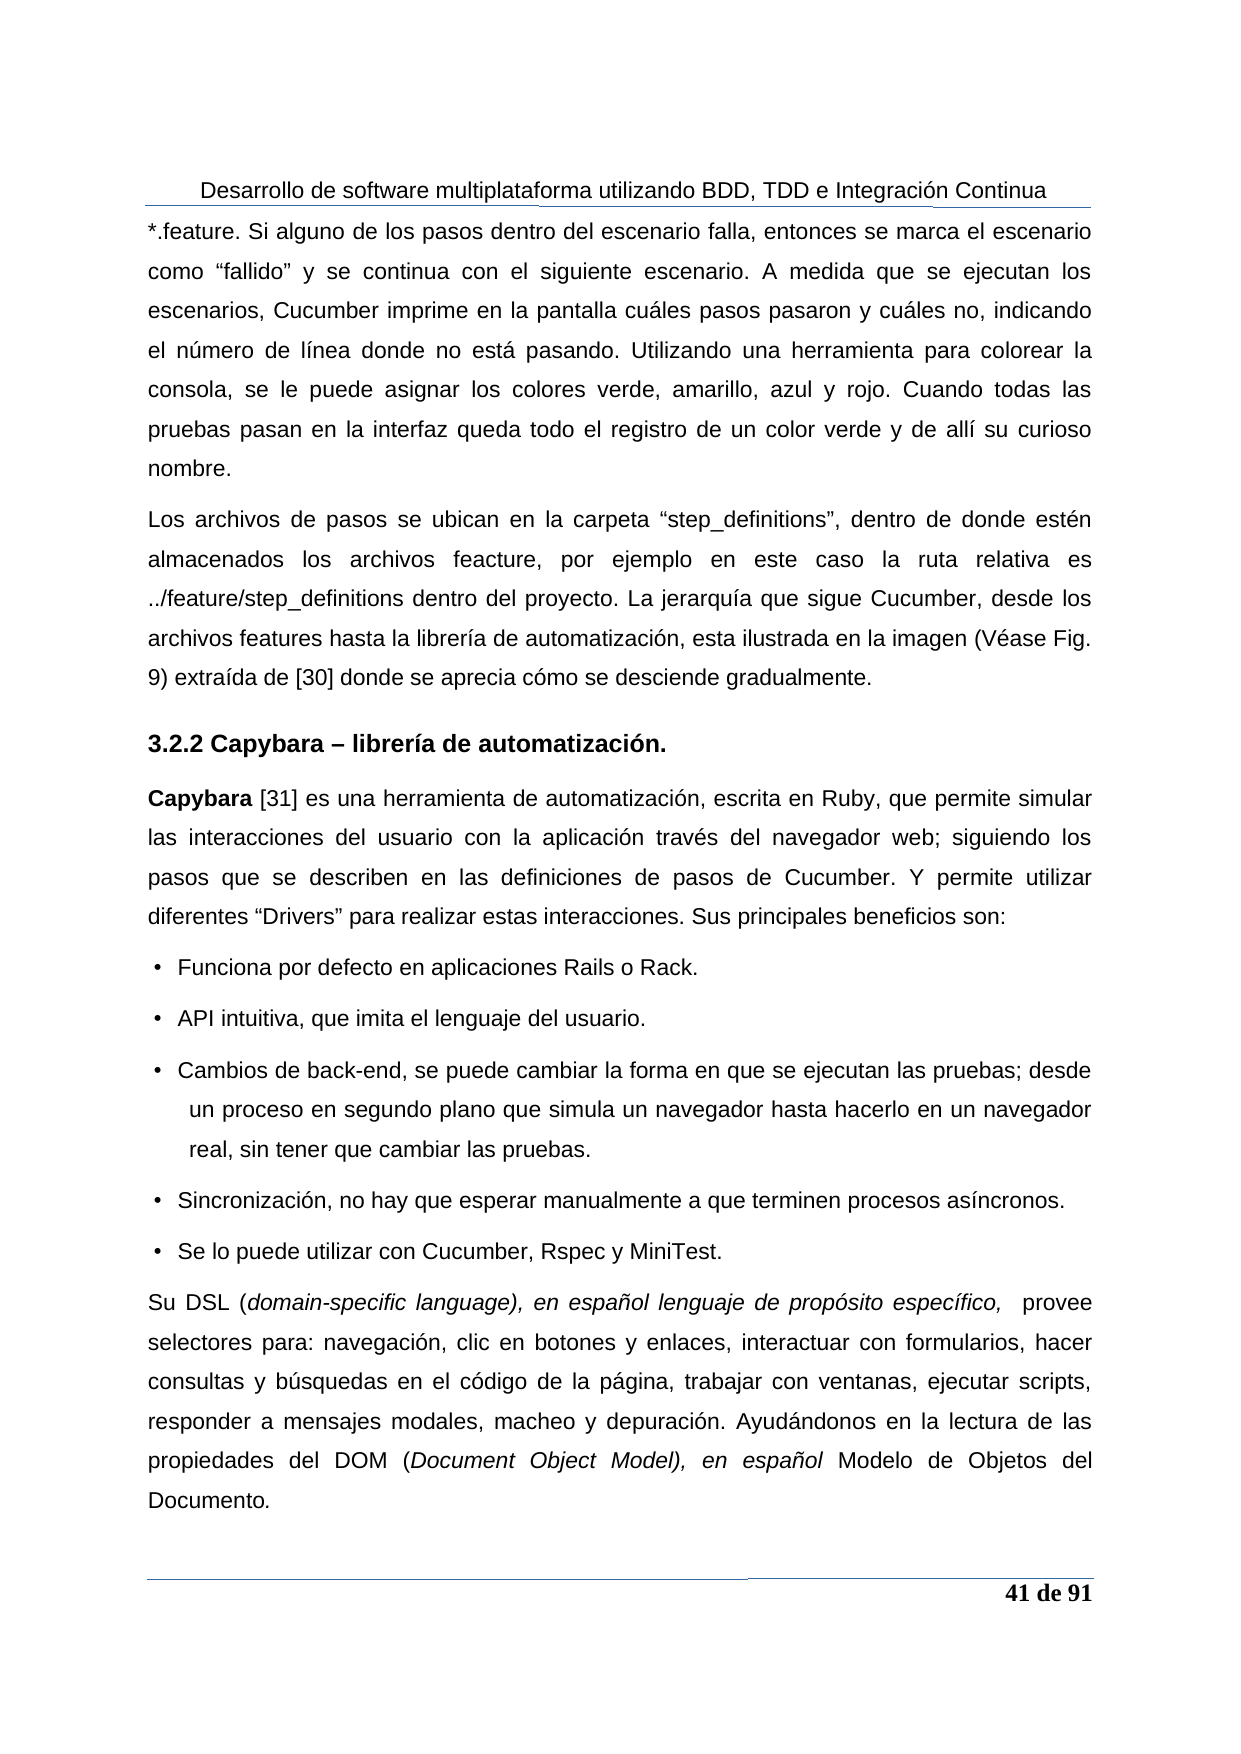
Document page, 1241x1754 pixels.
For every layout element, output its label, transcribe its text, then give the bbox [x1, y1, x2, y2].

text *.feature. Si alguno de los pasos dentro del escenario falla, entonces se marca el escenario como “fallido” y se continua con el siguiente escenario. A medida que se ejecutan los escenarios, Cucumber imprime en la pantalla cuáles pasos pasaron y cuáles no, indicando el número de línea donde no está pasando. Utilizando una herramienta para colorear la consola, se le puede asignar los colores verde, amarillo, azul y rojo. Cuando todas las pruebas pasan en la interfaz queda todo el registro de un color verde y de allí su curioso nombre. [148, 218, 1093, 482]
list API intuitiva, que imita el lenguaje del usuario. [153, 1005, 1093, 1032]
text Los archivos de pasos se ubican en la carpeta “step_definitions”, dentro de donde estén almacenados los archivos feacture, por ejemplo en este caso la ruta relativa es ../feature/step_definitions dentro del proyecto. La jerarquía que sigue Cucumber, desde los archivos features hasta la librería de automatización, esta ilustrada en la imagen (Véase Fig. 9) extraída de [30] donde se aprecia cómo se desciende gradualmente. [148, 506, 1093, 691]
subtitle 3.2.2 Capybara – librería de automatización. [148, 729, 1093, 758]
list Funciona por defecto en aplicaciones Rails o Rack. [153, 954, 1093, 981]
list Sincronización, no hay que esperar manualmente a que terminen procesos asíncronos. [153, 1187, 1093, 1213]
list Se lo puede utilizar con Cucumber, Rspec y MiniTest. [153, 1238, 1093, 1264]
text Su DSL (domain-specific language), en español lenguaje de propósito específico, provee selectores para: navegación, clic en botones y enlaces, interactuar con formularios, hacer consultas y búsquedas en el código de la página, trabajar con ventanas, ejecutar scripts, responder a mensajes modales, macheo y depuración. Ayudándonos en la lectura de las propiedades del DOM (Document Object Model), en español Modelo de Objetos del Documento. [148, 1289, 1093, 1513]
text Capybara [31] es una herramienta de automatización, escrita en Ruby, que permite simular las interacciones del usuario con la aplicación través del navegador web; siguiendo los pasos que se describen en las definiciones de pasos de Cucumber. Y permite utilizar diferentes “Drivers” para realizar estas interacciones. Sus principales beneficios son: [148, 784, 1093, 929]
list Cambios de back-end, se puede cambiar la forma en que se ejecutan las pruebas; desde un proceso en segundo plano que simula un navegador hasta hacerlo en un navegador real, sin tener que cambiar las pruebas. [153, 1057, 1093, 1162]
